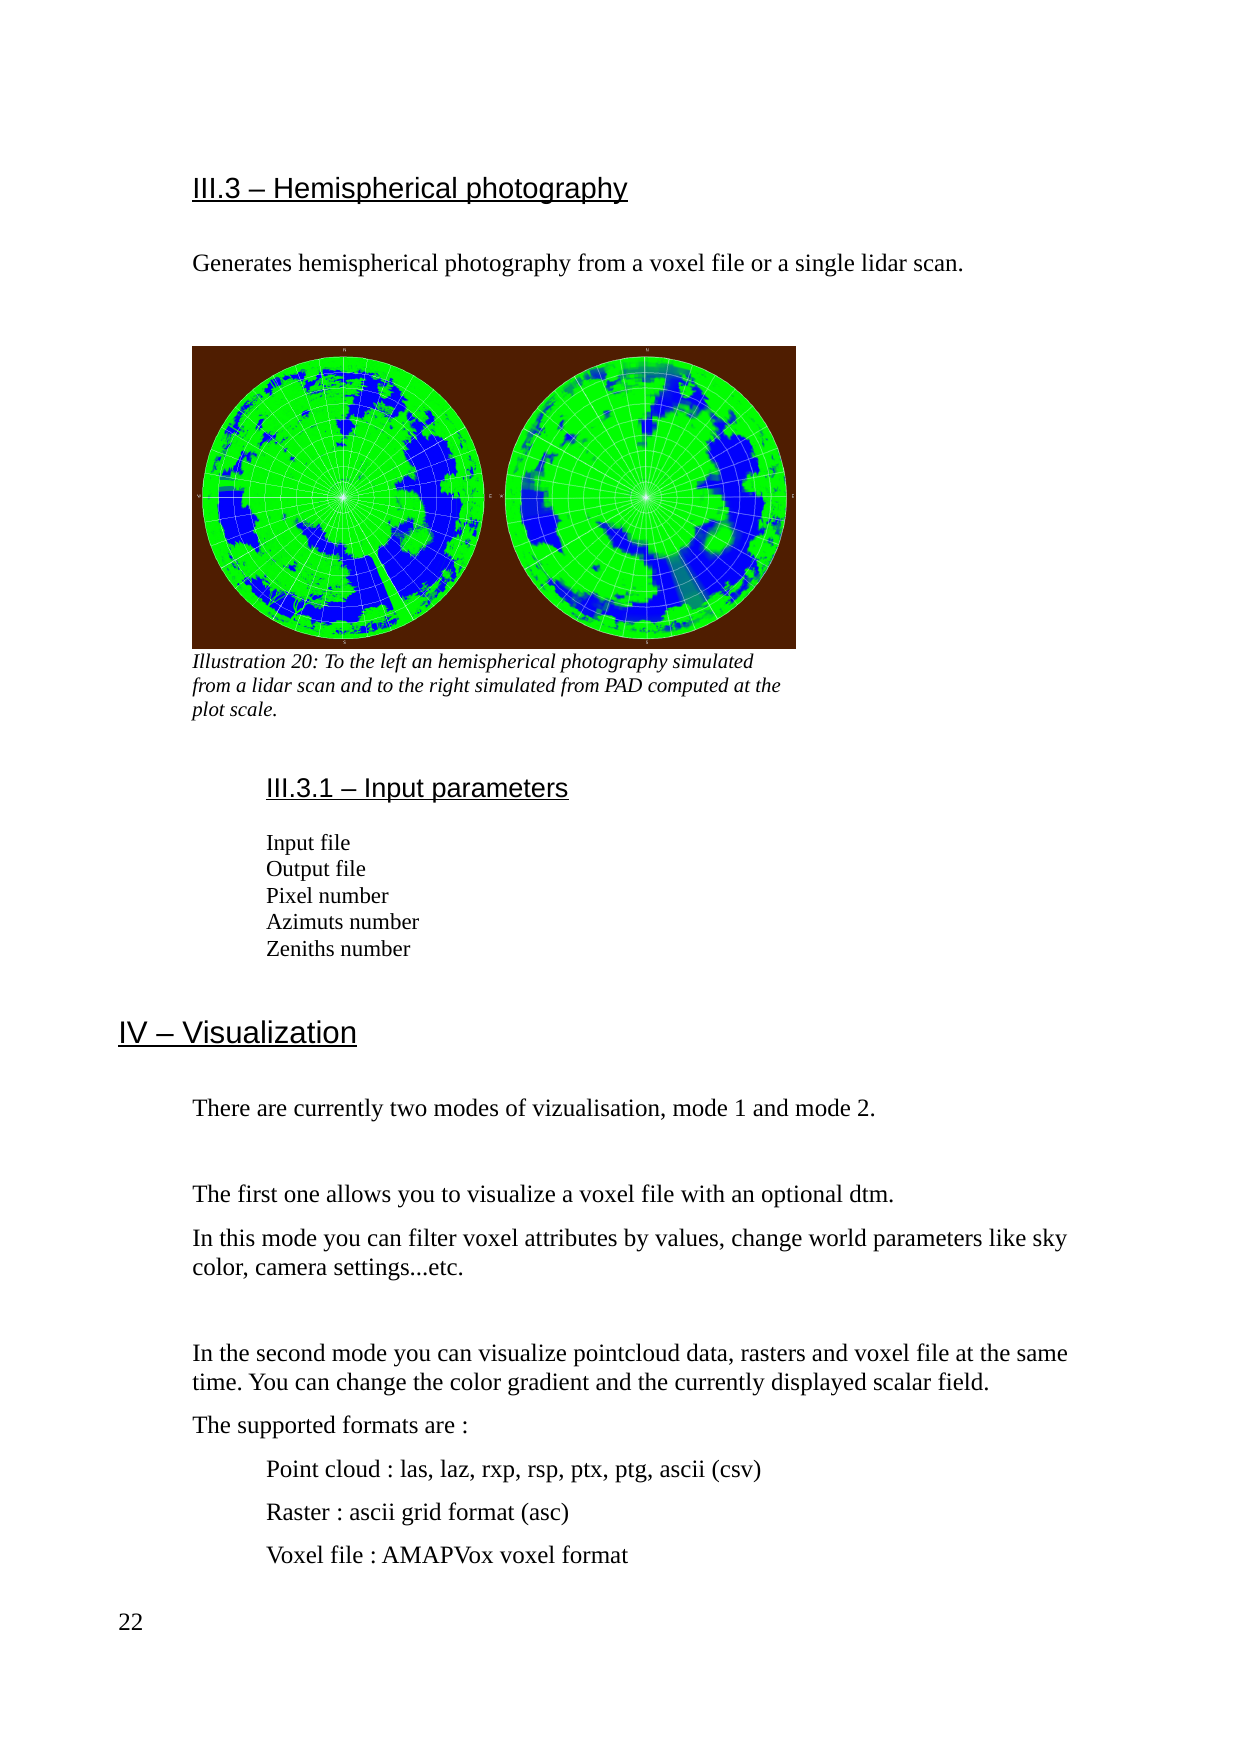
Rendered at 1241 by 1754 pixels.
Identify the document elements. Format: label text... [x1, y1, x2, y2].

text Azimuts number [266, 908, 1122, 934]
text Generates hemispherical photography from a voxel file or a single lidar scan. [192, 248, 1122, 276]
text Point cloud : las, laz, rxp, rsp, ptx, ptg, ascii (csv) [192, 1454, 1122, 1482]
subtitle IV – Visualization [118, 1014, 1122, 1049]
text Output file [266, 856, 1122, 882]
subtitle III.3 – Hemispherical photography [192, 171, 1122, 204]
picture [192, 346, 796, 649]
text Raster : ascii grid format (asc) [192, 1497, 1122, 1526]
text Illustration 20: To the left an hemispherical photography simulated from a lidar scan and to the right simulated from PAD computed at the plot scale. [192, 649, 796, 721]
text The supported formats are : [192, 1410, 1122, 1439]
text In the second mode you can visualize pointcloud data, rasters and voxel file at the same time. You can change the color gradient and the currently displayed scalar field. [192, 1338, 1122, 1396]
text Pixel number [266, 882, 1122, 908]
text Zeniths number [266, 934, 1122, 961]
subtitle III.3.1 – Input parameters [266, 772, 1122, 803]
text In this mode you can filter voxel attributes by values, change world parameters like sky color, camera settings...etc. [192, 1223, 1122, 1280]
text Input file [266, 829, 1122, 856]
text Voxel file : AMAPVox voxel format [192, 1540, 1122, 1569]
text There are currently two modes of vizualisation, mode 1 and mode 2. [192, 1093, 1122, 1122]
text The first one allows you to visualize a voxel file with an optional dtm. [192, 1179, 1122, 1208]
